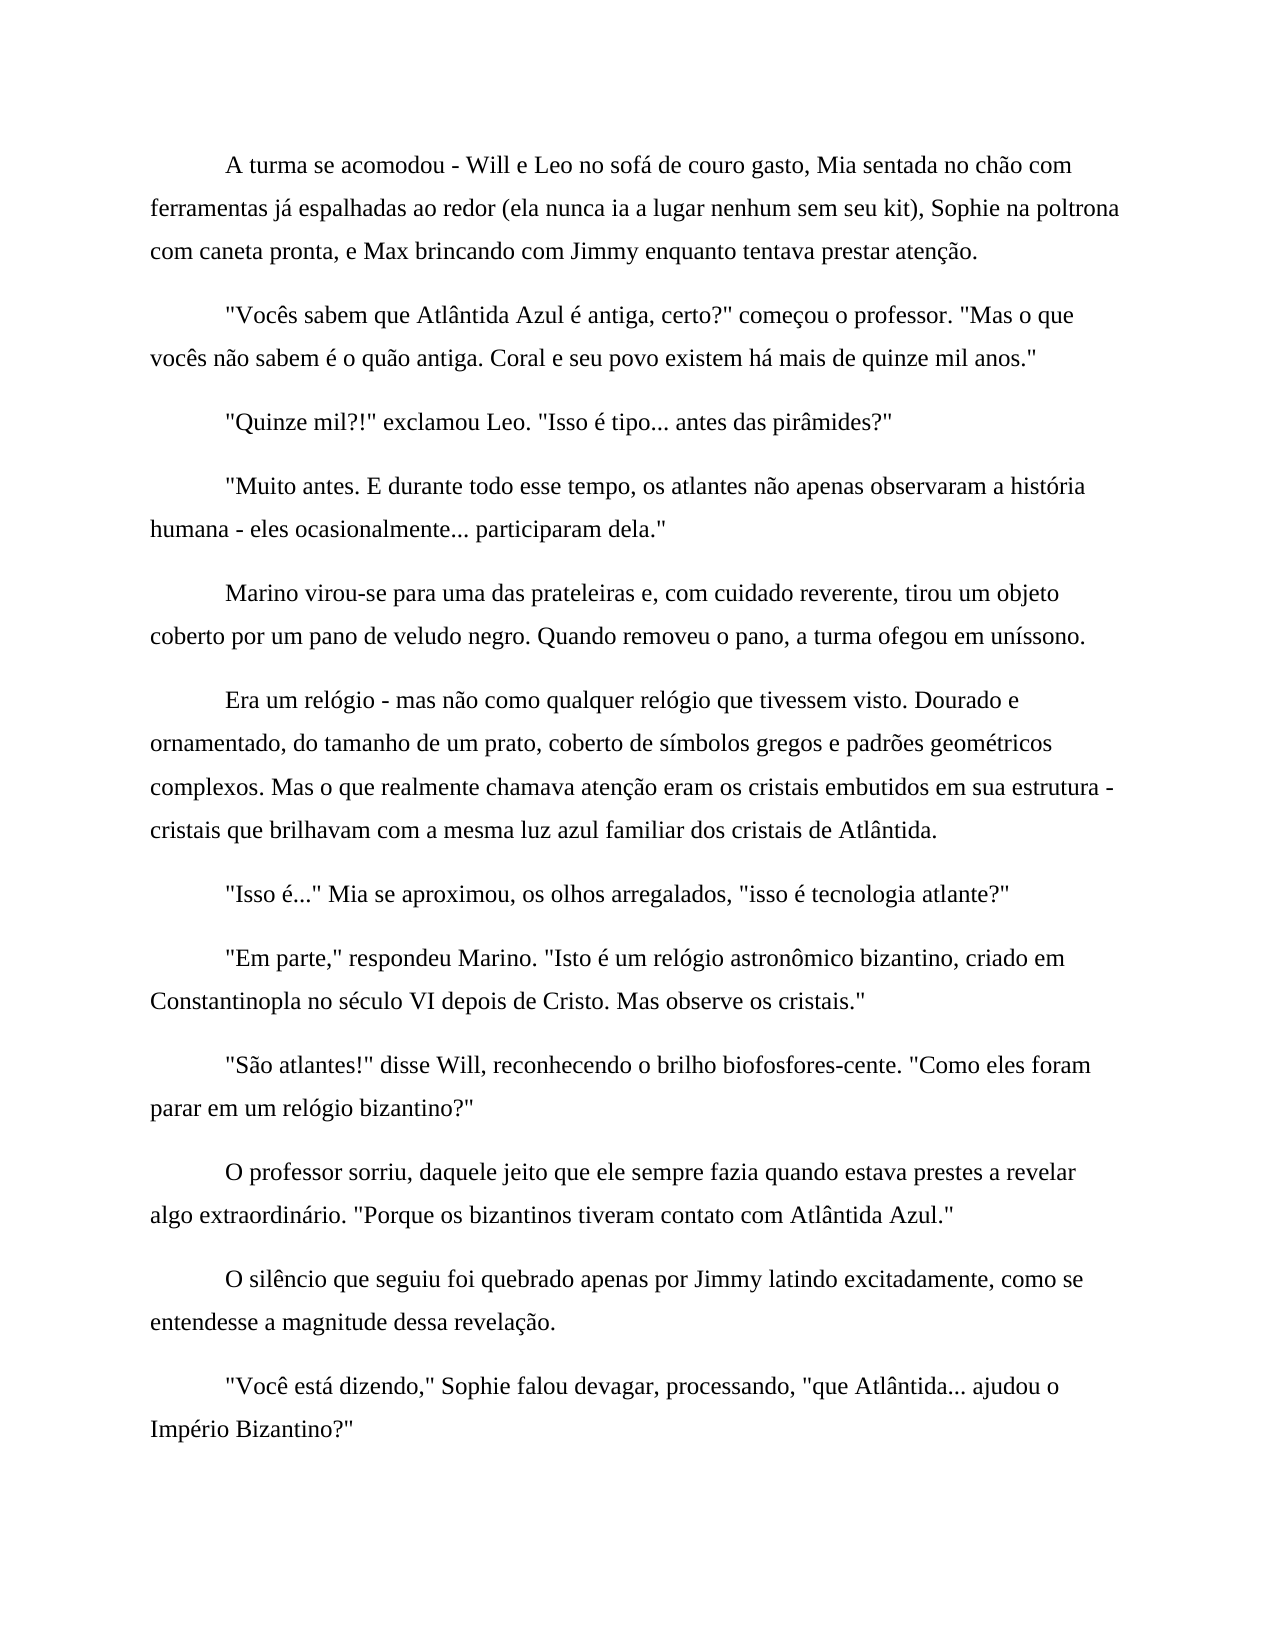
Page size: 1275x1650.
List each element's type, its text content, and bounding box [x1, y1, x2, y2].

text "Quinze mil?!" exclamou Leo. "Isso é tipo... antes das pirâmides?" [150, 407, 1125, 436]
text "Vocês sabem que Atlântida Azul é antiga, certo?" começou o professor. "Mas o que vocês não sabem é o quão antiga. Coral e seu povo existem há mais de quinze mil anos." [150, 300, 1125, 372]
text "São atlantes!" disse Will, reconhecendo o brilho biofosfores-cente. "Como eles foram parar em um relógio bizantino?" [150, 1050, 1125, 1122]
text "Isso é..." Mia se aproximou, os olhos arregalados, "isso é tecnologia atlante?" [150, 879, 1125, 907]
text O silêncio que seguiu foi quebrado apenas por Jimmy latindo excitadamente, como se entendesse a magnitude dessa revelação. [150, 1264, 1125, 1336]
text A turma se acomodou - Will e Leo no sofá de couro gasto, Mia sentada no chão com ferramentas já espalhadas ao redor (ela nunca ia a lugar nenhum sem seu kit), Sophie na poltrona com caneta pronta, e Max brincando com Jimmy enquanto tentava prestar atenção. [150, 150, 1125, 265]
text "Em parte," respondeu Marino. "Isto é um relógio astronômico bizantino, criado em Constantinopla no século VI depois de Cristo. Mas observe os cristais." [150, 943, 1125, 1014]
text O professor sorriu, daquele jeito que ele sempre fazia quando estava prestes a revelar algo extraordinário. "Porque os bizantinos tiveram contato com Atlântida Azul." [150, 1157, 1125, 1229]
text Era um relógio - mas não como qualquer relógio que tivessem visto. Dourado e ornamentado, do tamanho de um prato, coberto de símbolos gregos e padrões geométricos complexos. Mas o que realmente chamava atenção eram os cristais embutidos em sua estrutura - cristais que brilhavam com a mesma luz azul familiar dos cristais de Atlântida. [150, 685, 1125, 843]
text Marino virou-se para uma das prateleiras e, com cuidado reverente, tirou um objeto coberto por um pano de veludo negro. Quando removeu o pano, a turma ofegou em uníssono. [150, 578, 1125, 650]
text "Muito antes. E durante todo esse tempo, os atlantes não apenas observaram a história humana - eles ocasionalmente... participaram dela." [150, 471, 1125, 543]
text "Você está dizendo," Sophie falou devagar, processando, "que Atlântida... ajudou o Império Bizantino?" [150, 1371, 1125, 1443]
